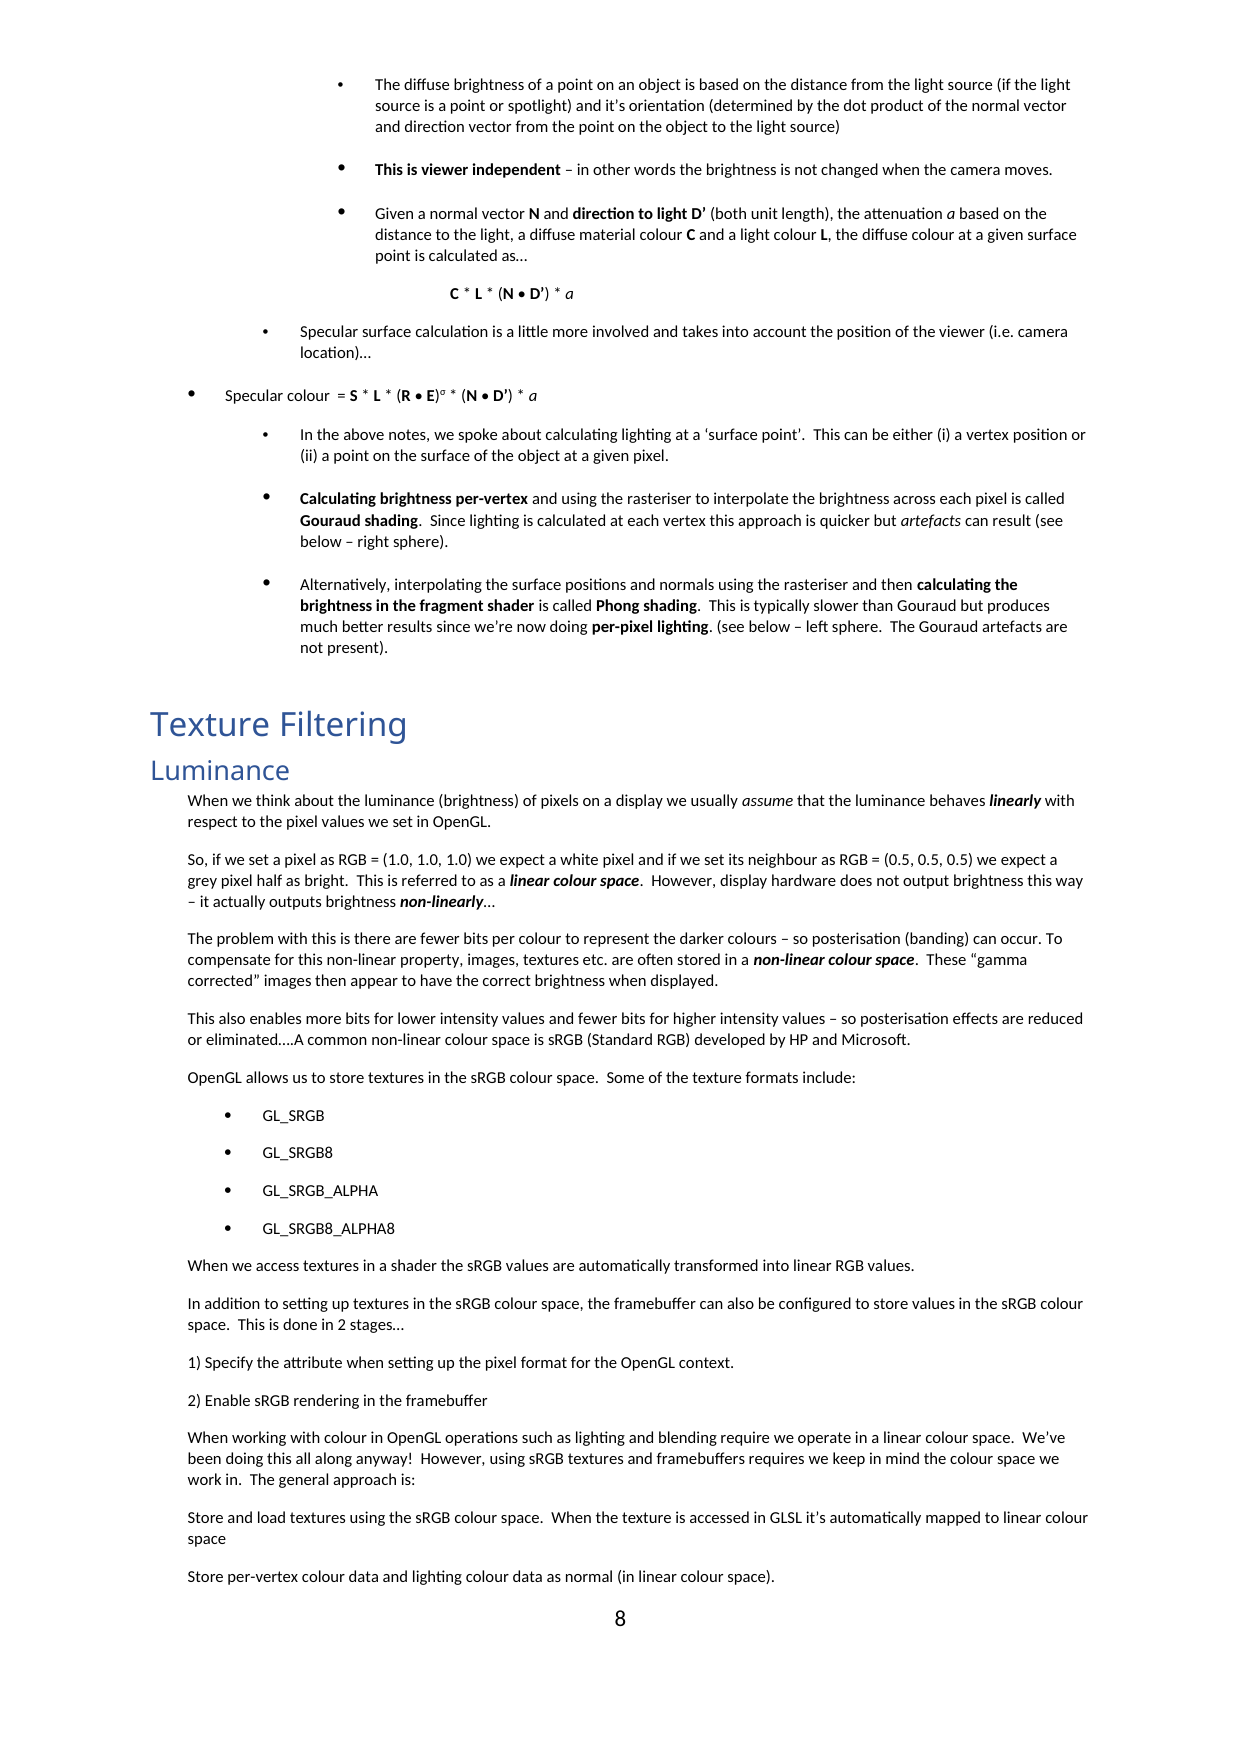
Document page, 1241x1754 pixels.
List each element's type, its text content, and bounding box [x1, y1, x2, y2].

text When we access textures in a shader the sRGB values are automatically transformed into linear RGB values. [187, 1256, 1090, 1276]
list Given a normal vector N and direction to light D’ (both unit length), the attenuation a based on the distance to the light, a diffuse material colour C and a light colour L, the diffuse colour at a given surface point is calculated as… [337, 198, 1090, 266]
text The problem with this is there are fewer bits per colour to represent the darker colours – so posterisation (banding) can occur. To compensate for this non-linear property, images, textures etc. are often stored in a non-linear colour space. These “gamma corrected” images then appear to have the correct brightness when displayed. [187, 929, 1090, 991]
text Store and load textures using the sRGB colour space. When the texture is accessed in GLSL it’s automatically mapped to linear colour space [187, 1507, 1090, 1549]
text Store per-vertex colour data and lighting colour data as normal (in linear colour space). [187, 1566, 1090, 1586]
list Calculating brightness per-vertex and using the rasteriser to interpolate the brightness across each pixel is called Gouraud shading. Since lighting is calculated at each vertex this approach is quicker but artefacts can result (see below – right sphere). [262, 483, 1090, 551]
text In addition to setting up textures in the sRGB colour space, the framebuffer can also be configured to store values in the sRGB colour space. This is done in 2 stages… [187, 1293, 1090, 1335]
subtitle Texture Filtering [150, 700, 1090, 746]
list GL_SRGB [225, 1105, 1090, 1125]
list Specular colour = S * L * (R • E)σ * (N • D’) * a [187, 380, 1090, 406]
subtitle Luminance [150, 752, 1090, 789]
list GL_SRGB_ALPHA [225, 1180, 1090, 1201]
text This also enables more bits for lower intensity values and fewer bits for higher intensity values – so posterisation effects are reduced or eliminated….A common non-linear colour space is sRGB (Standard RGB) developed by HP and Microsoft. [187, 1008, 1090, 1050]
text OpenGL allows us to store textures in the sRGB colour space. Some of the texture formats include: [187, 1067, 1090, 1087]
text So, if we set a pixel as RGB = (1.0, 1.0, 1.0) we expect a white pixel and if we set its neighbour as RGB = (0.5, 0.5, 0.5) we expect a grey pixel half as bright. This is referred to as a linear colour space. However, display hardware does not output brightness this way – it actually outputs brightness non-linearly… [187, 849, 1090, 911]
list GL_SRGB8 [225, 1143, 1090, 1163]
text When we think about the luminance (brightness) of pixels on a display we usually assume that the luminance behaves linearly with respect to the pixel values we set in OpenGL. [187, 790, 1090, 831]
list Alternatively, interpolating the surface positions and normals using the rasteriser and then calculating the brightness in the fragment shader is called Phong shading. This is typically slower than Gouraud but produces much better results since we’re now doing per-pixel lighting. (see below – left sphere. The Gouraud artefacts are not present). [262, 568, 1090, 658]
list This is viewer independent – in other words the brightness is not changed when the camera moves. [337, 153, 1090, 180]
text 2) Enable sRGB rendering in the framebuffer [187, 1390, 1090, 1410]
text C * L * (N • D’) * a [150, 283, 1090, 304]
list In the above notes, we spoke about calculating lighting at a ‘surface point’. This can be either (i) a vertex position or (ii) a point on the surface of the object at a given pixel. [262, 424, 1090, 465]
text 1) Specify the attribute when setting up the pixel format for the OpenGL context. [187, 1352, 1090, 1372]
list The diffuse brightness of a point on an object is based on the distance from the light source (if the light source is a point or spotlight) and it’s orientation (determined by the dot product of the normal vector and direction vector from the point on the object to the light source) [337, 74, 1090, 136]
list Specular surface calculation is a little more involved and takes into account the position of the viewer (i.e. camera location)… [262, 321, 1090, 362]
text When working with colour in OpenGL operations such as lighting and blending require we operate in a linear colour space. We’ve been doing this all along anyway! However, using sRGB textures and framebuffers requires we keep in mind the colour space we work in. The general approach is: [187, 1428, 1090, 1490]
list GL_SRGB8_ALPHA8 [225, 1218, 1090, 1238]
